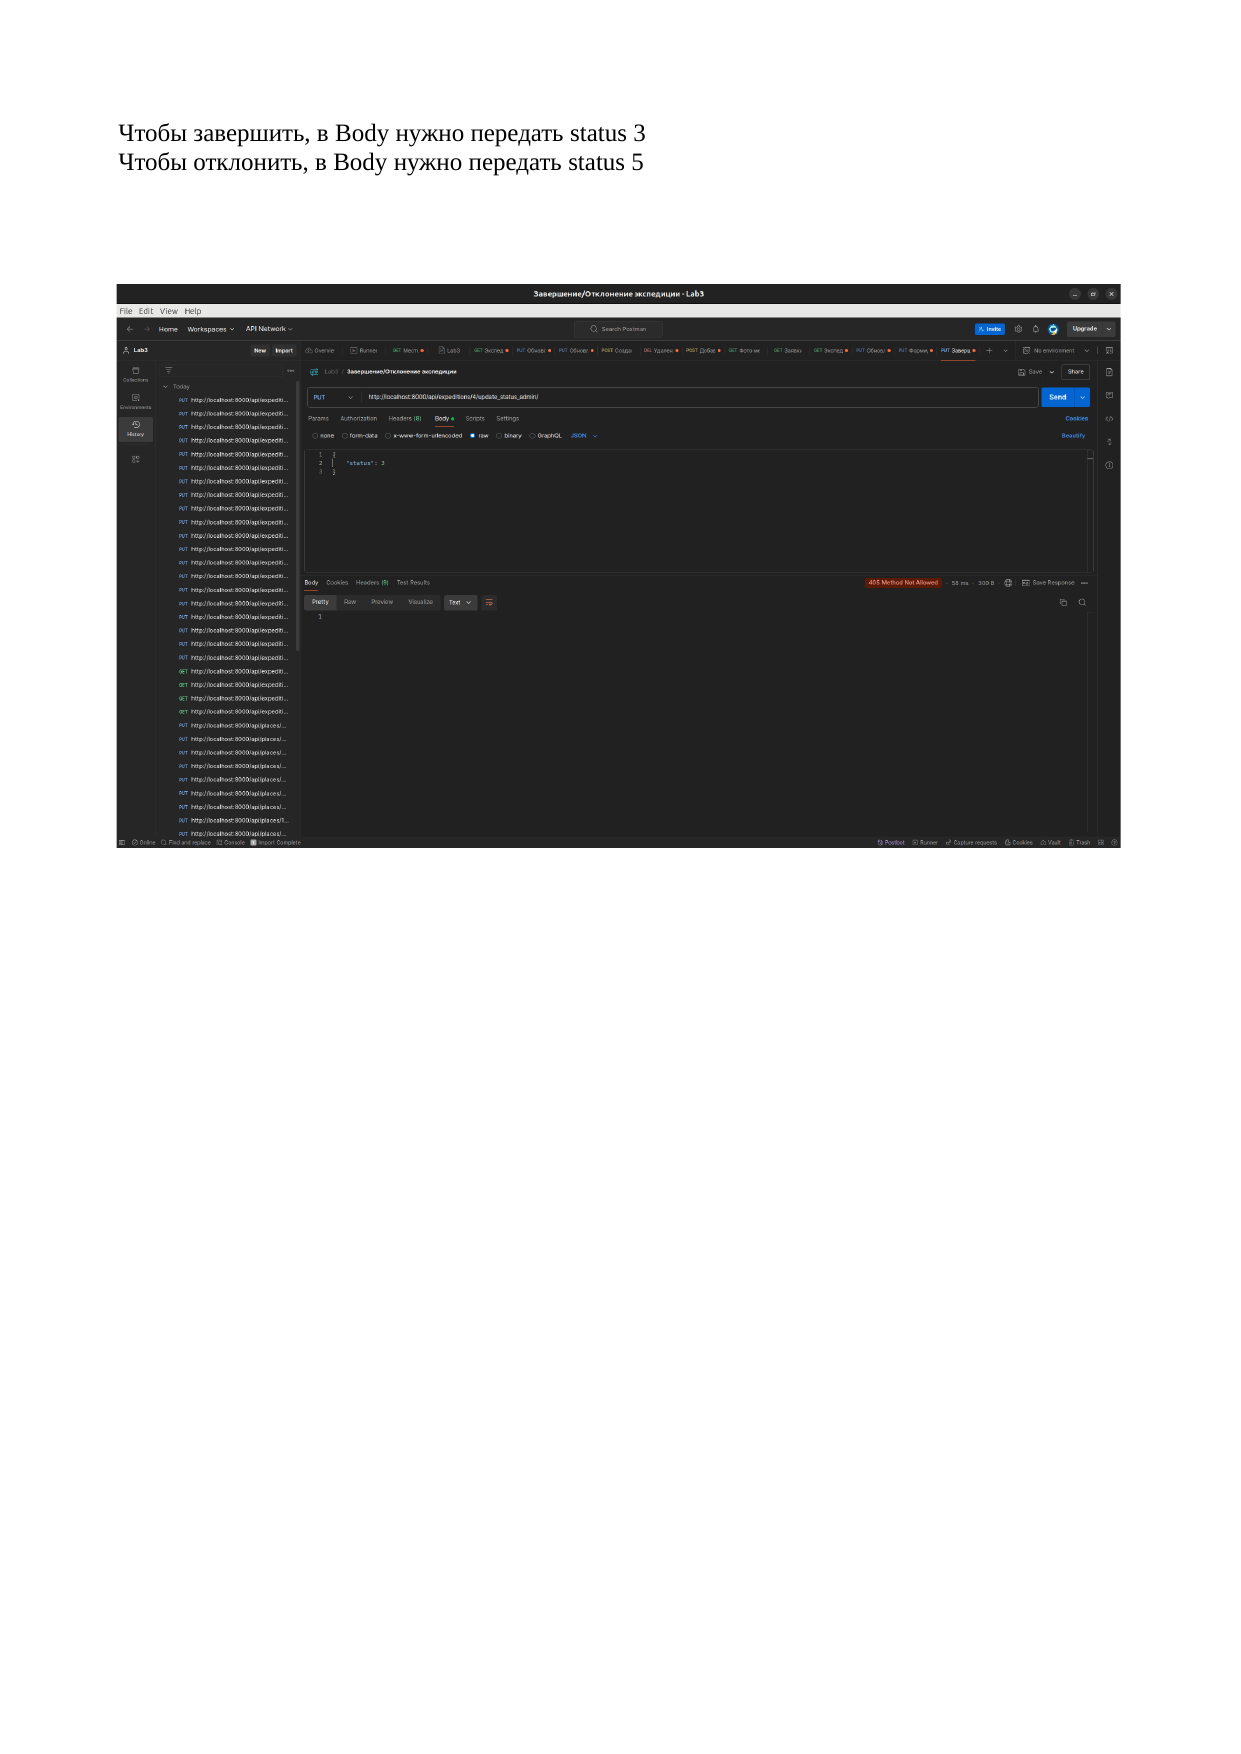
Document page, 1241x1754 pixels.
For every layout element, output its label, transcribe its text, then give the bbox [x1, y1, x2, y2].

picture [116, 284, 1121, 848]
text Чтобы завершить, в Body нужно передать status 3 [118, 118, 1122, 147]
text Чтобы отклонить, в Body нужно передать status 5 [118, 147, 1122, 1624]
